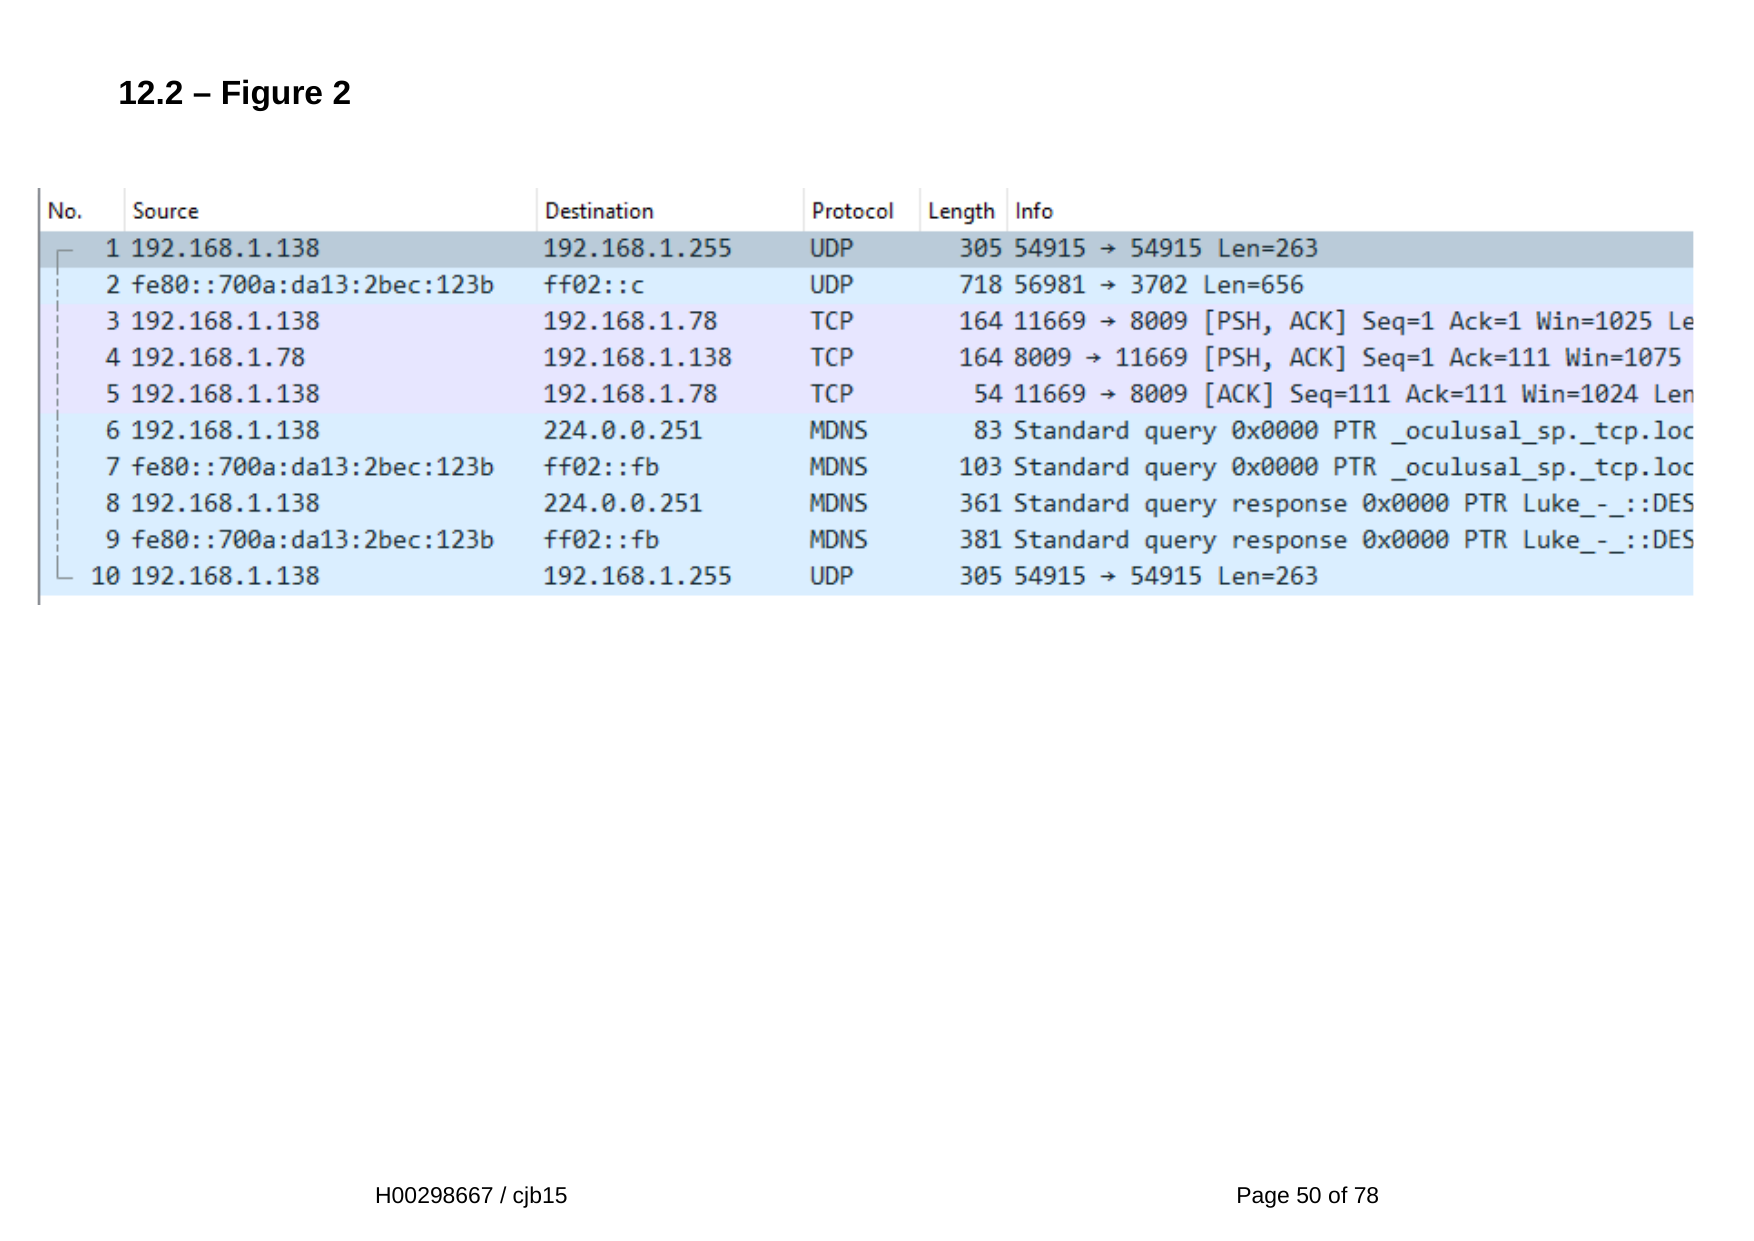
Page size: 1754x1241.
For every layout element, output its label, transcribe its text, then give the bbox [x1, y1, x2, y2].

subtitle 12.2 – Figure 2 [118, 73, 1636, 112]
